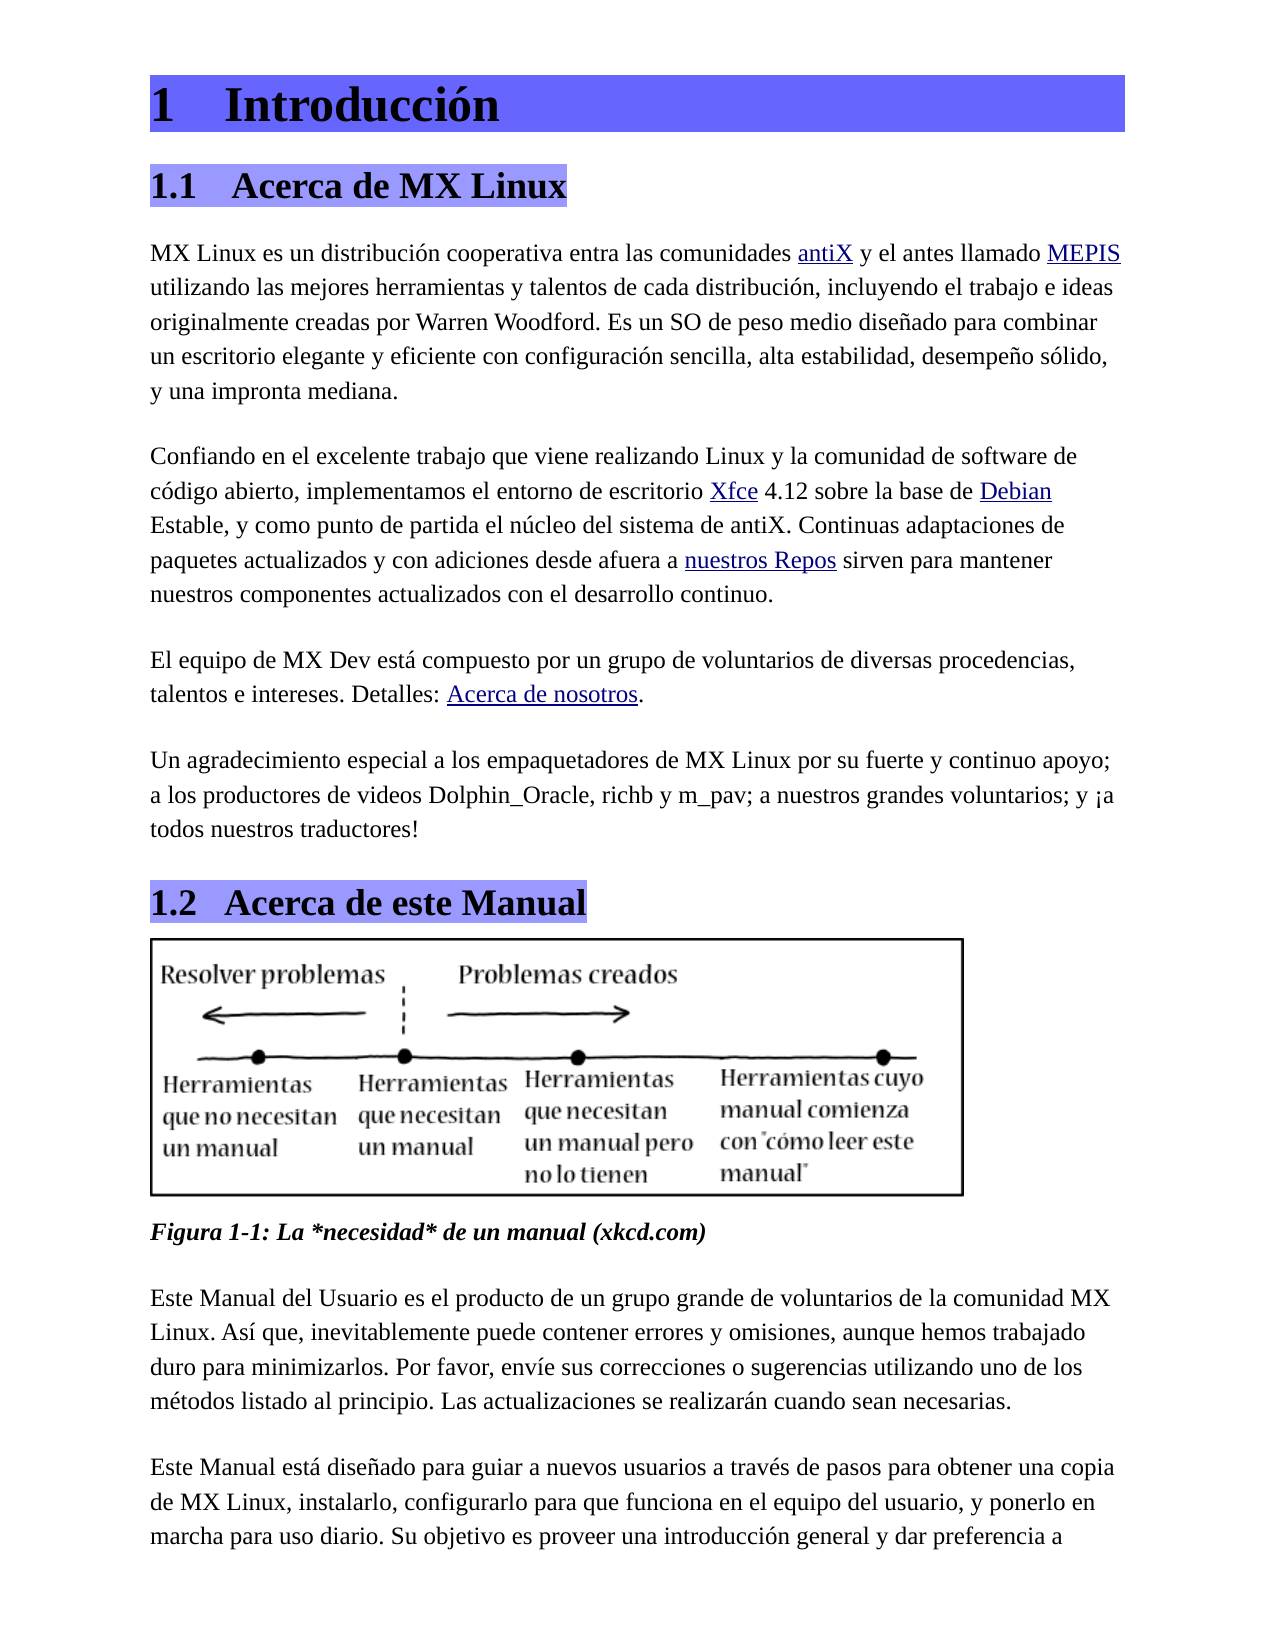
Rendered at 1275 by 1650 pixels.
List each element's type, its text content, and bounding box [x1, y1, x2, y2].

text Este Manual está diseñado para guiar a nuevos usuarios a través de pasos para obtener una copia de MX Linux, instalarlo, configurarlo para que funciona en el equipo del usuario, y ponerlo en marcha para uso diario. Su objetivo es proveer una introducción general y dar preferencia a [150, 1452, 1125, 1550]
subtitle 1.1 Acerca de MX Linux [150, 163, 1125, 207]
text Un agradecimiento especial a los empaquetadores de MX Linux por su fuerte y continuo apoyo; a los productores de videos Dolphin_Oracle, richb y m_pav; a nuestros grandes voluntarios; y ¡a todos nuestros traductores! [150, 745, 1125, 843]
picture [150, 938, 964, 1198]
subtitle 1 Introducción [150, 75, 1125, 132]
text El equipo de MX Dev está compuesto por un grupo de voluntarios de diversas procedencias, talentos e intereses. Detalles: Acerca de nosotros. [150, 645, 1125, 708]
text Confiando en el excelente trabajo que viene realizando Linux y la comunidad de software de código abierto, implementamos el entorno de escritorio Xfce 4.12 sobre la base de Debian Estable, y como punto de partida el núcleo del sistema de antiX. Continuas adaptaciones de paquetes actualizados y con adiciones desde afuera a nuestros Repos sirven para mantener nuestros componentes actualizados con el desarrollo continuo. [150, 441, 1125, 608]
text Figura 1-1: La *necesidad* de un manual (xkcd.com) [150, 1217, 1109, 1246]
text MX Linux es un distribución cooperativa entra las comunidades antiX y el antes llamado MEPIS utilizando las mejores herramientas y talentos de cada distribución, incluyendo el trabajo e ideas originalmente creadas por Warren Woodford. Es un SO de peso medio diseñado para combinar un escritorio elegante y eficiente con configuración sencilla, alta estabilidad, desempeño sólido, y una impronta mediana. [150, 238, 1125, 404]
subtitle 1.2 Acerca de este Manual [587, 880, 1110, 923]
text Este Manual del Usuario es el producto de un grupo grande de voluntarios de la comunidad MX Linux. Así que, inevitablemente puede contener errores y omisiones, aunque hemos trabajado duro para minimizarlos. Por favor, envíe sus correcciones o sugerencias utilizando uno de los métodos listado al principio. Las actualizaciones se realizarán cuando sean necesarias. [150, 1283, 1125, 1415]
